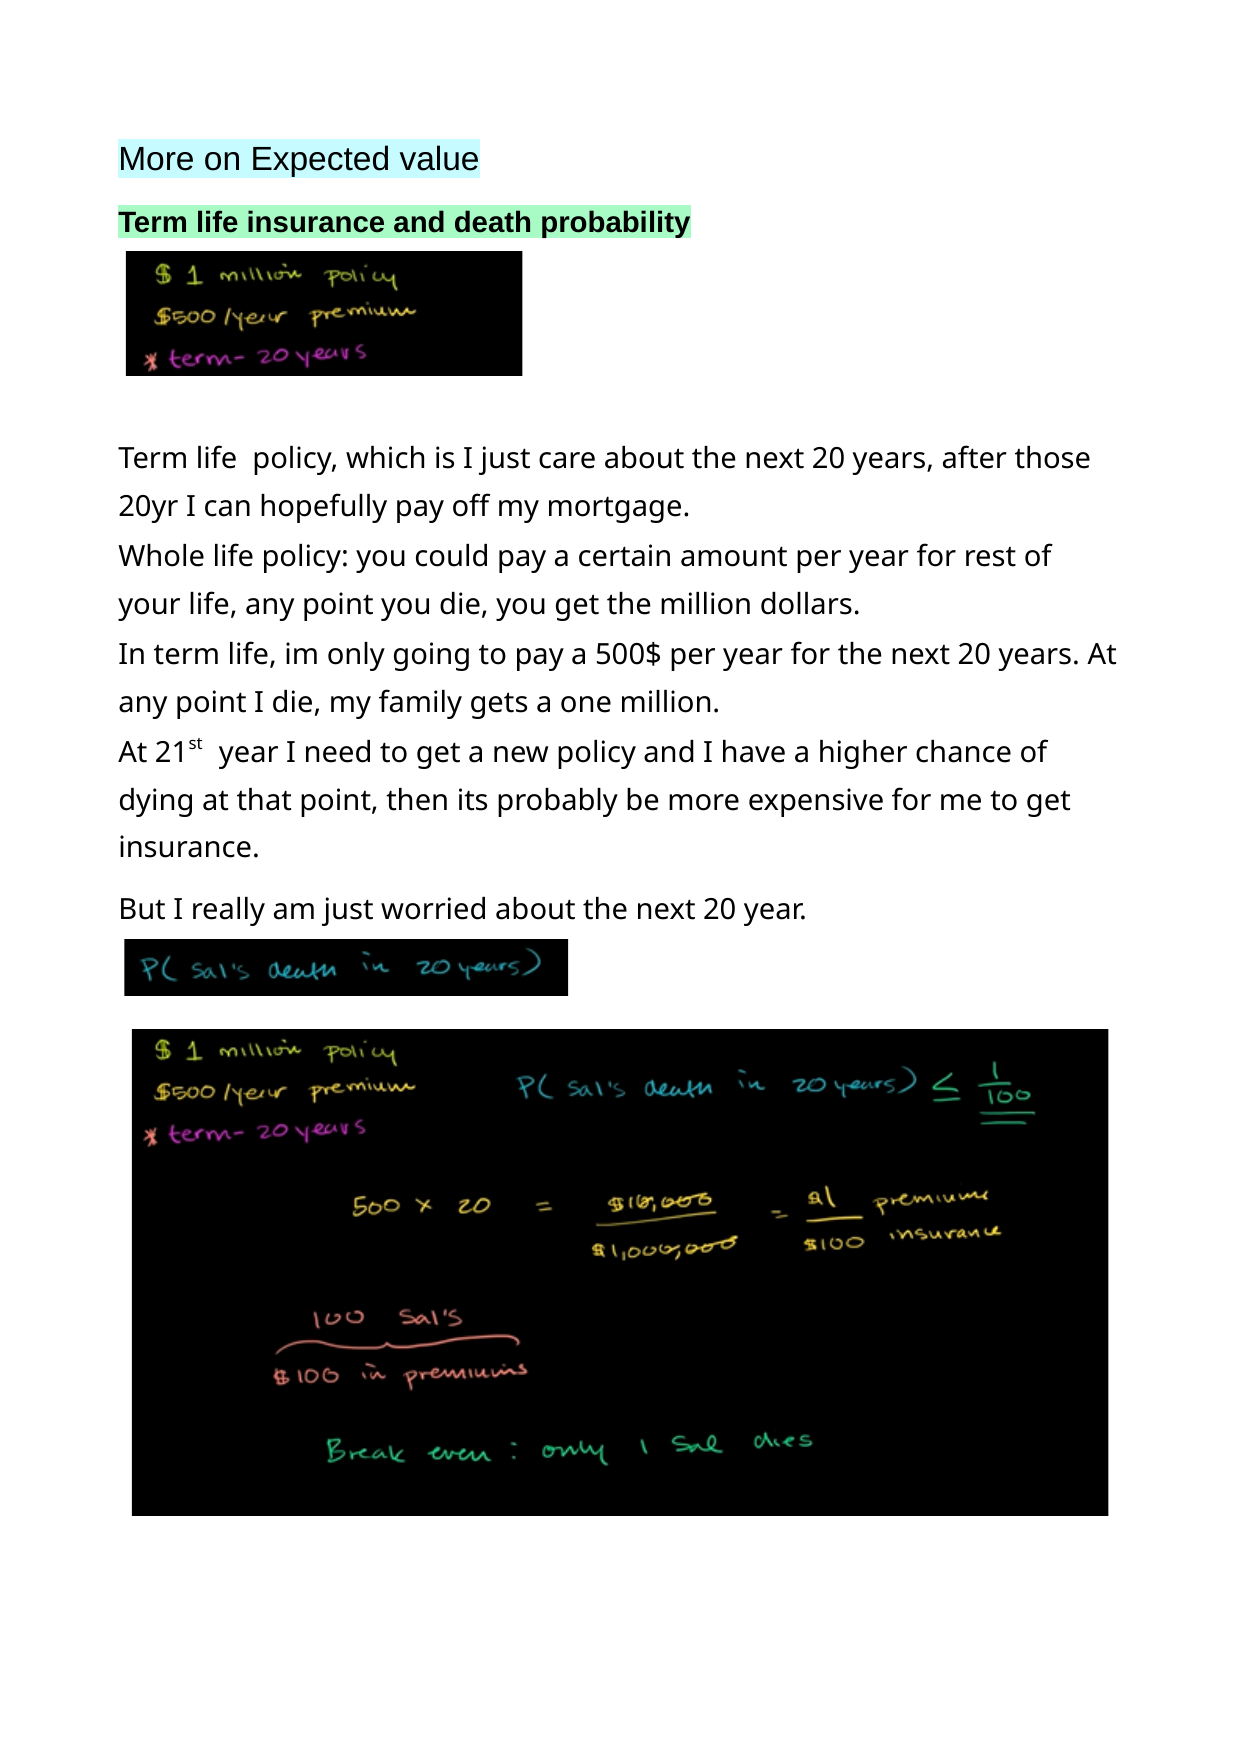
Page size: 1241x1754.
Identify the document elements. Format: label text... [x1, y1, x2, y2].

picture [125, 251, 523, 376]
text But I really am just worried about the next 20 year. [118, 889, 1122, 928]
text At 21st year I need to get a new policy and I have a higher chance of dying at that point, then its probably be more expensive for me to get insurance. [118, 731, 1122, 866]
subtitle Term life insurance and death probability [691, 205, 1122, 238]
text In term life, im only going to pay a 500$ per year for the next 20 years. At any point I die, my family gets a one million. [118, 633, 1122, 721]
text Whole life policy: you could pay a certain amount per year for rest of your life, any point you die, you get the million dollars. [118, 535, 1122, 623]
picture [124, 939, 569, 996]
text Term life policy, which is I just care about the next 20 years, after those 20yr I can hopefully pay off my mortgage. [118, 437, 1122, 525]
picture [131, 1029, 1109, 1516]
subtitle More on Expected value [480, 139, 1122, 178]
